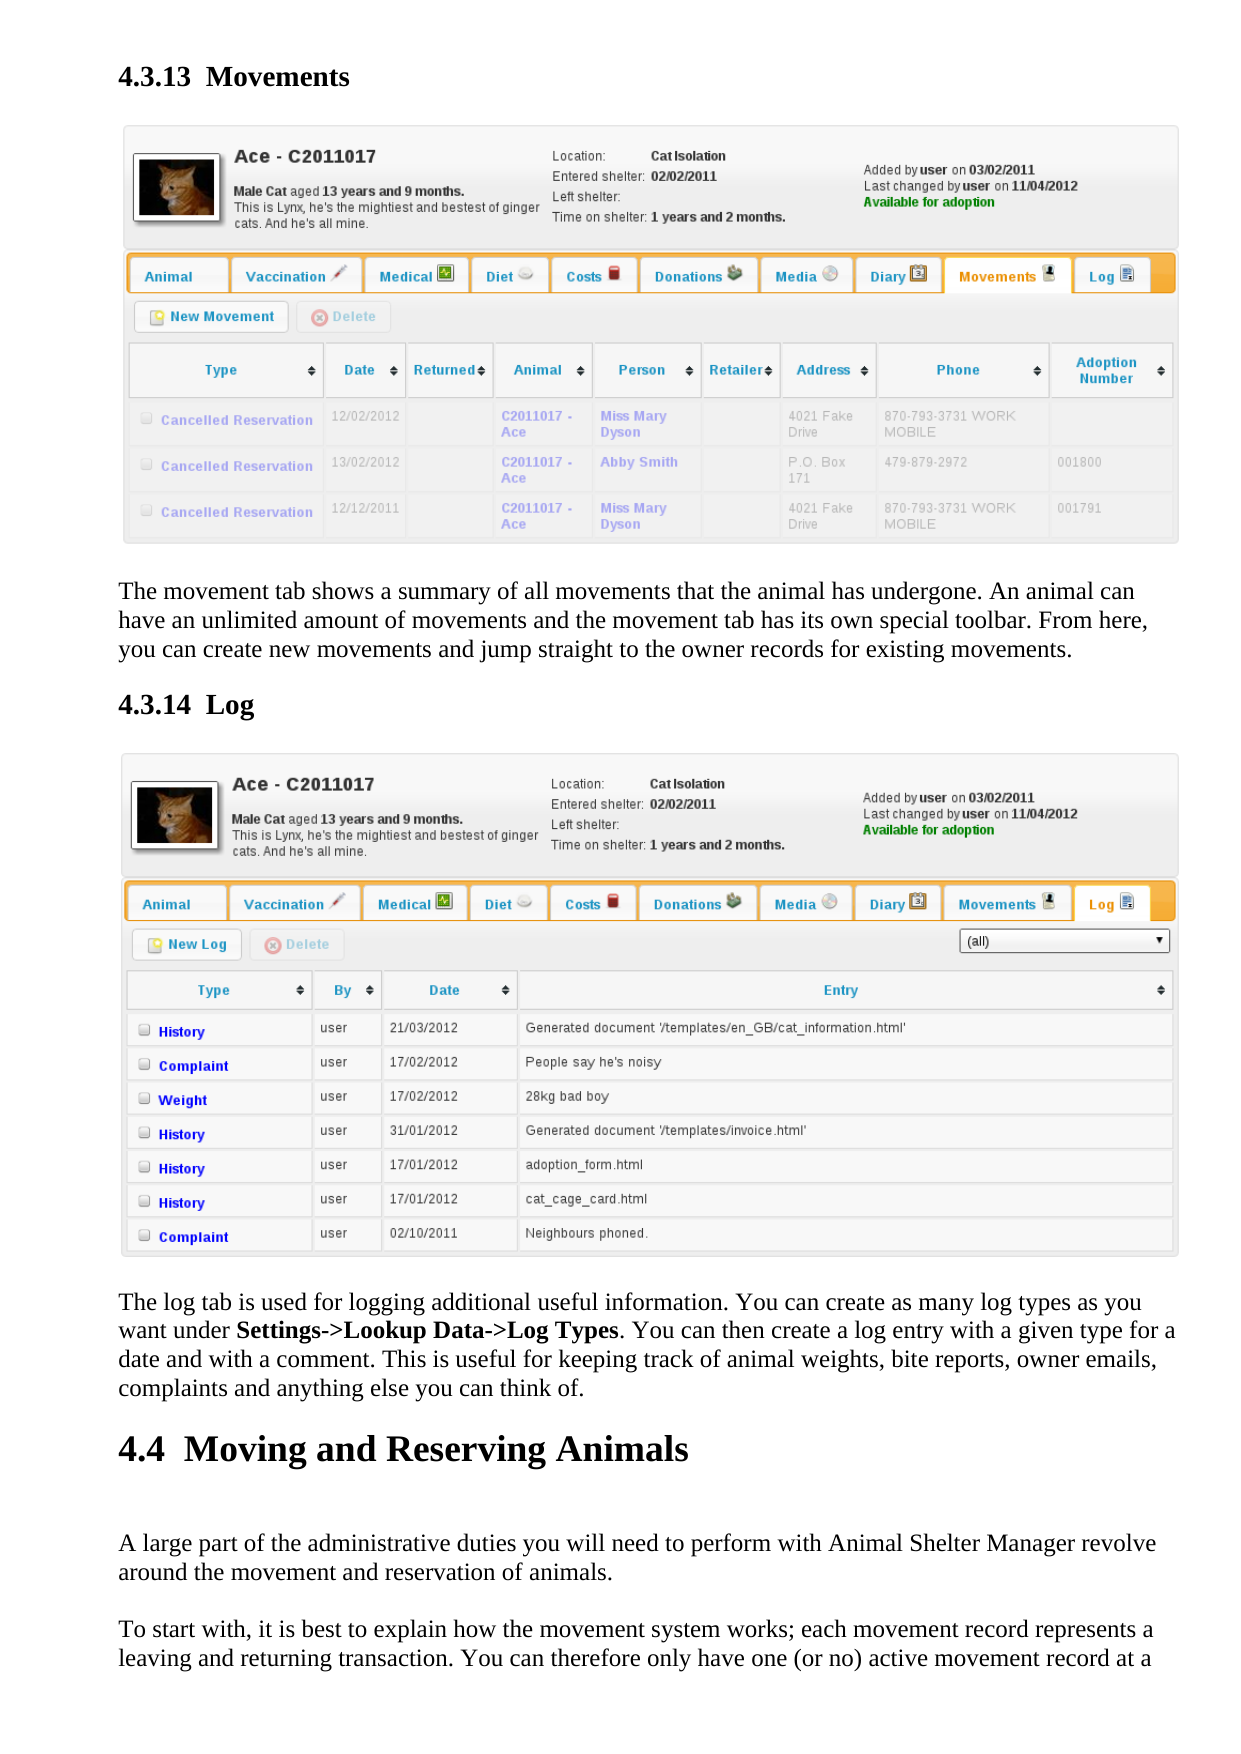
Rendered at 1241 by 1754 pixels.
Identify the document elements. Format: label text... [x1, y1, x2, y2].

picture [118, 122, 1182, 548]
text A large part of the administrative duties you will need to perform with Animal Shelter Manager revolve around the movement and reservation of animals. [118, 1528, 1181, 1586]
picture [118, 750, 1182, 1258]
subtitle Moving and Reserving Animals [118, 1427, 1181, 1470]
text To start with, it is best to explain how the movement system works; each movement record represents a leaving and returning transaction. You can therefore only have one (or no) active movement record at a [118, 1614, 1181, 1672]
subtitle Movements [118, 59, 1181, 93]
text The movement tab shows a summary of all movements that the animal has undergone. An animal can have an unlimited amount of movements and the movement tab has its own special toolbar. From here, you can create new movements and jump straight to the owner records for existing movements. [118, 576, 1181, 662]
subtitle Log [118, 687, 1181, 721]
text The log tab is used for logging additional useful information. You can create as many log types as you want under Settings->Lookup Data->Log Types. You can then create a log entry with a given type for a date and with a comment. This is useful for keeping track of animal weights, bite reports, owner emails, complaints and anything else you can think of. [118, 1287, 1181, 1402]
